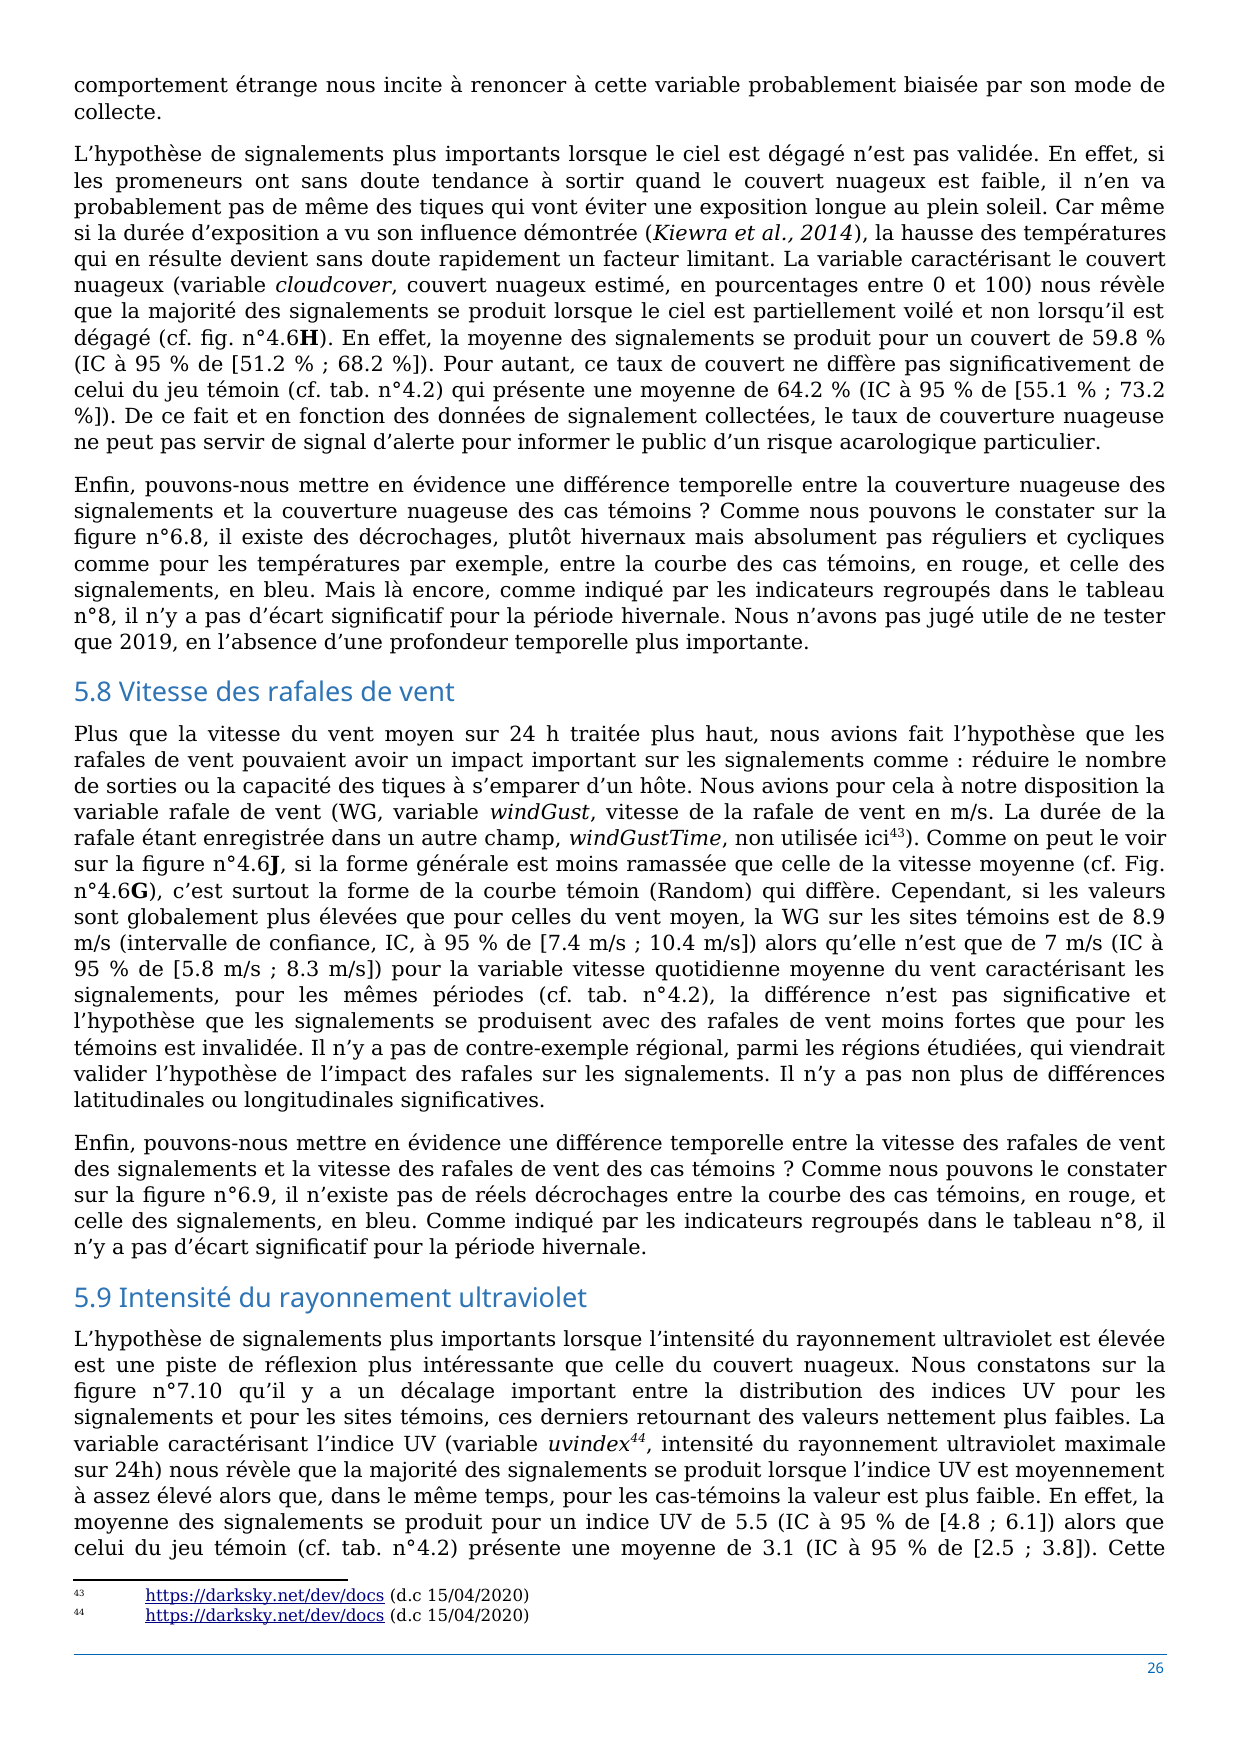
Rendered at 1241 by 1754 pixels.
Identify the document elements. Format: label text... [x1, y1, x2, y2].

text https://darksky.net/dev/docs (d.c 15/04/2020) [73, 1606, 1167, 1625]
subtitle 5.9 Intensité du rayonnement ultraviolet [73, 1278, 1167, 1315]
text L’hypothèse de signalements plus importants lorsque le ciel est dégagé n’est pas validée. En effet, si les promeneurs ont sans doute tendance à sortir quand le couvert nuageux est faible, il n’en va probablement pas de même des tiques qui vont éviter une exposition longue au plein soleil. Car même si la durée d’exposition a vu son influence démontrée (Kiewra et al., 2014), la hausse des températures qui en résulte devient sans doute rapidement un facteur limitant. La variable caractérisant le couvert nuageux (variable cloudcover, couvert nuageux estimé, en pourcentages entre 0 et 100) nous révèle que la majorité des signalements se produit lorsque le ciel est partiellement voilé et non lorsqu’il est dégagé (cf. fig. n°4.6H). En effet, la moyenne des signalements se produit pour un couvert de 59.8 % (IC à 95 % de [51.2 % ; 68.2 %]). Pour autant, ce taux de couvert ne diffère pas significativement de celui du jeu témoin (cf. tab. n°4.2) qui présente une moyenne de 64.2 % (IC à 95 % de [55.1 % ; 73.2 %]). De ce fait et en fonction des données de signalement collectées, le taux de couverture nuageuse ne peut pas servir de signal d’alerte pour informer le public d’un risque acarologique particulier. [73, 142, 1167, 454]
text comportement étrange nous incite à renoncer à cette variable probablement biaisée par son mode de collecte. [73, 73, 1167, 124]
text Plus que la vitesse du vent moyen sur 24 h traitée plus haut, nous avions fait l’hypothèse que les rafales de vent pouvaient avoir un impact important sur les signalements comme : réduire le nombre de sorties ou la capacité des tiques à s’emparer d’un hôte. Nous avions pour cela à notre disposition la variable rafale de vent (WG, variable windGust, vitesse de la rafale de vent en m/s. La durée de la rafale étant enregistrée dans un autre champ, windGustTime, non utilisée ici). Comme on peut le voir sur la figure n°4.6J, si la forme générale est moins ramassée que celle de la vitesse moyenne (cf. Fig. n°4.6G), c’est surtout la forme de la courbe témoin (Random) qui diffère. Cependant, si les valeurs sont globalement plus élevées que pour celles du vent moyen, la WG sur les sites témoins est de 8.9 m/s (intervalle de confiance, IC, à 95 % de [7.4 m/s ; 10.4 m/s]) alors qu’elle n’est que de 7 m/s (IC à 95 % de [5.8 m/s ; 8.3 m/s]) pour la variable vitesse quotidienne moyenne du vent caractérisant les signalements, pour les mêmes périodes (cf. tab. n°4.2), la différence n’est pas significative et l’hypothèse que les signalements se produisent avec des rafales de vent moins fortes que pour les témoins est invalidée. Il n’y a pas de contre-exemple régional, parmi les régions étudiées, qui viendrait valider l’hypothèse de l’impact des rafales sur les signalements. Il n’y a pas non plus de différences latitudinales ou longitudinales significatives. [73, 722, 1167, 1112]
text https://darksky.net/dev/docs (d.c 15/04/2020) [73, 1586, 1167, 1606]
subtitle 5.8 Vitesse des rafales de vent [73, 673, 1167, 710]
text L’hypothèse de signalements plus importants lorsque l’intensité du rayonnement ultraviolet est élevée est une piste de réflexion plus intéressante que celle du couvert nuageux. Nous constatons sur la figure n°7.10 qu’il y a un décalage important entre la distribution des indices UV pour les signalements et pour les sites témoins, ces derniers retournant des valeurs nettement plus faibles. La variable caractérisant l’indice UV (variable uvindex, intensité du rayonnement ultraviolet maximale sur 24h) nous révèle que la majorité des signalements se produit lorsque l’indice UV est moyennement à assez élevé alors que, dans le même temps, pour les cas-témoins la valeur est plus faible. En effet, la moyenne des signalements se produit pour un indice UV de 5.5 (IC à 95 % de [4.8 ; 6.1]) alors que celui du jeu témoin (cf. tab. n°4.2) présente une moyenne de 3.1 (IC à 95 % de [2.5 ; 3.8]). Cette [73, 1327, 1167, 1560]
text Enfin, pouvons-nous mettre en évidence une différence temporelle entre la couverture nuageuse des signalements et la couverture nuageuse des cas témoins ? Comme nous pouvons le constater sur la figure n°6.8, il existe des décrochages, plutôt hivernaux mais absolument pas réguliers et cycliques comme pour les températures par exemple, entre la courbe des cas témoins, en rouge, et celle des signalements, en bleu. Mais là encore, comme indiqué par les indicateurs regroupés dans le tableau n°8, il n’y a pas d’écart significatif pour la période hivernale. Nous n’avons pas jugé utile de ne tester que 2019, en l’absence d’une profondeur temporelle plus importante. [73, 473, 1167, 654]
text Enfin, pouvons-nous mettre en évidence une différence temporelle entre la vitesse des rafales de vent des signalements et la vitesse des rafales de vent des cas témoins ? Comme nous pouvons le constater sur la figure n°6.9, il n’existe pas de réels décrochages entre la courbe des cas témoins, en rouge, et celle des signalements, en bleu. Comme indiqué par les indicateurs regroupés dans le tableau n°8, il n’y a pas d’écart significatif pour la période hivernale. [73, 1131, 1167, 1260]
